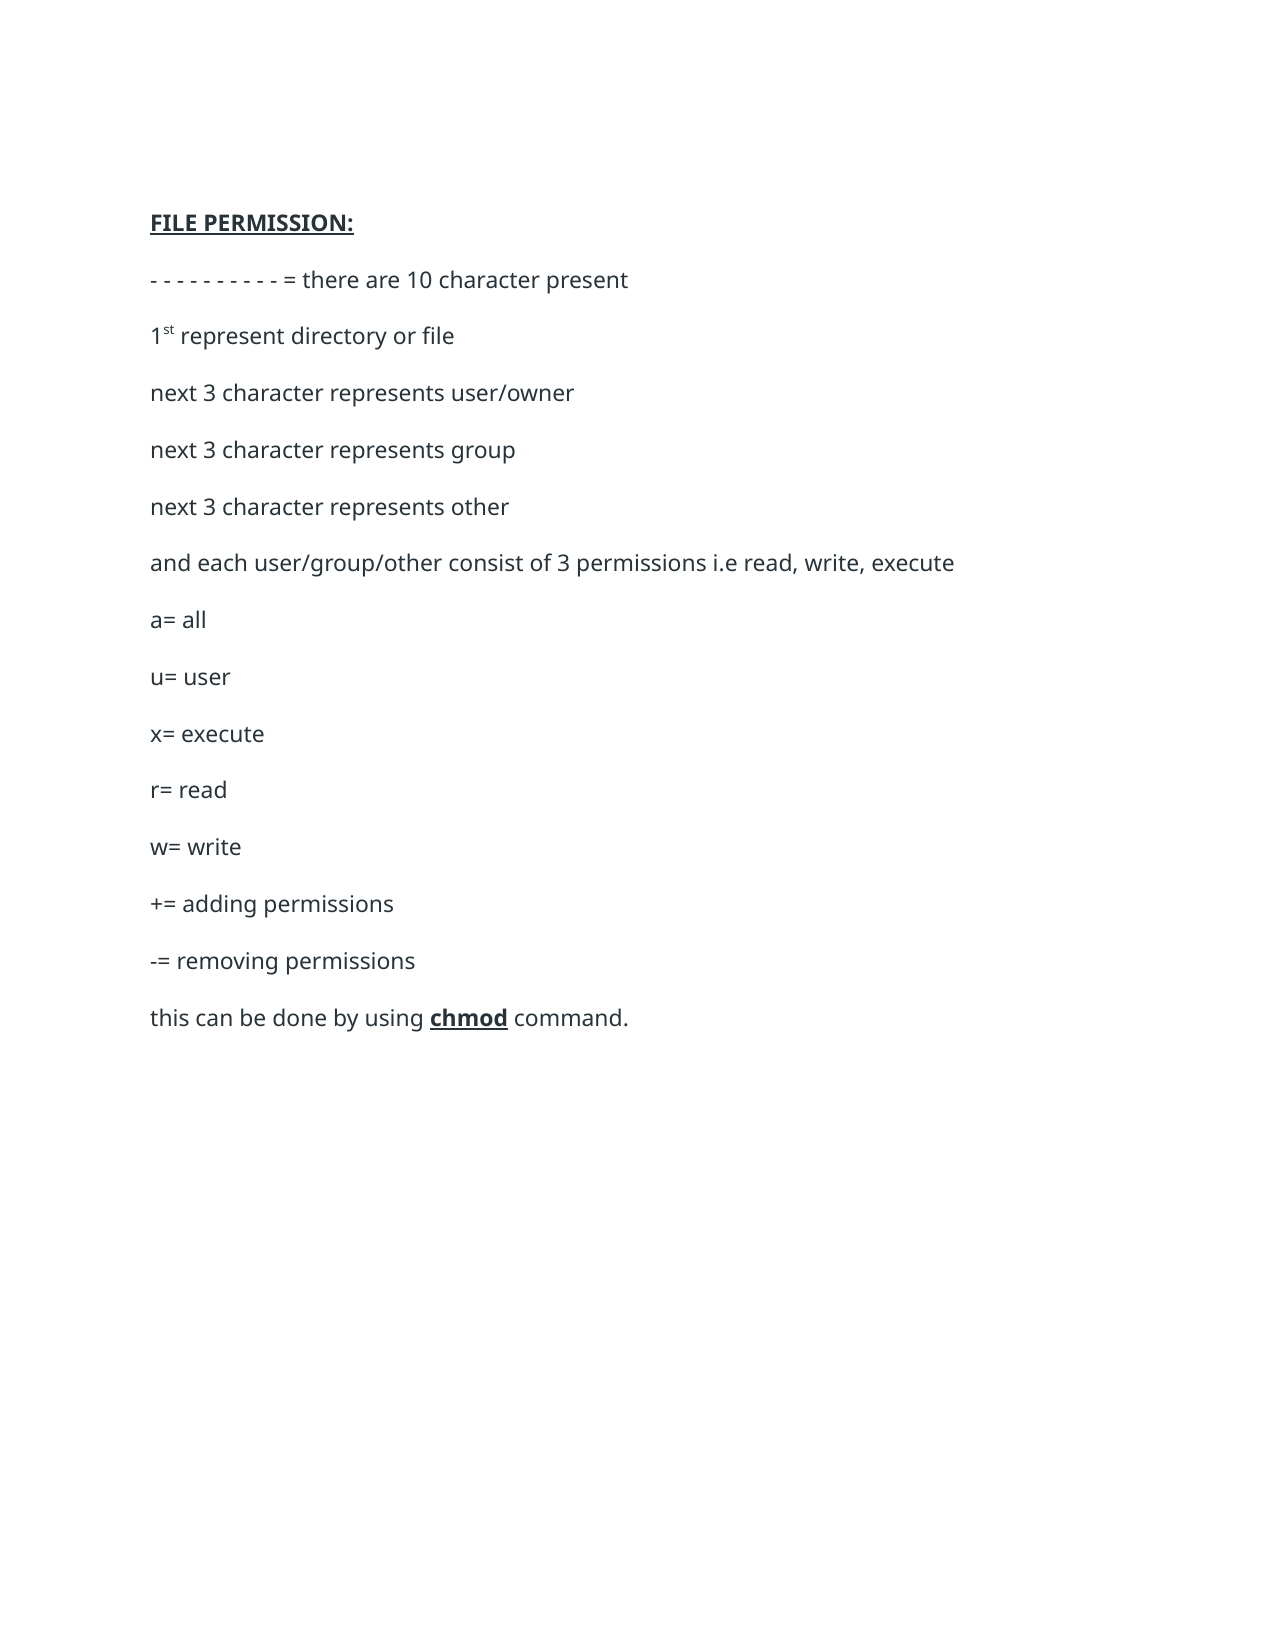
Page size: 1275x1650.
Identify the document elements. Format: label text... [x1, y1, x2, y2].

text and each user/group/other consist of 3 permissions i.e read, write, execute [150, 547, 1125, 579]
text += adding permissions [150, 888, 1125, 919]
text 1st represent directory or file [150, 320, 1125, 352]
text w= write [150, 831, 1125, 862]
text u= user [150, 661, 1125, 692]
text -= removing permissions [150, 945, 1125, 976]
text - - - - - - - - - - = there are 10 character present [150, 263, 1125, 295]
text this can be done by using chmod command. [150, 1002, 1125, 1033]
text FILE PERMISSION: [150, 207, 1125, 238]
text next 3 character represents other [150, 491, 1125, 522]
text r= read [150, 774, 1125, 806]
text a= all [150, 604, 1125, 635]
text x= execute [150, 718, 1125, 749]
text next 3 character represents group [150, 434, 1125, 465]
text next 3 character represents user/owner [150, 377, 1125, 408]
